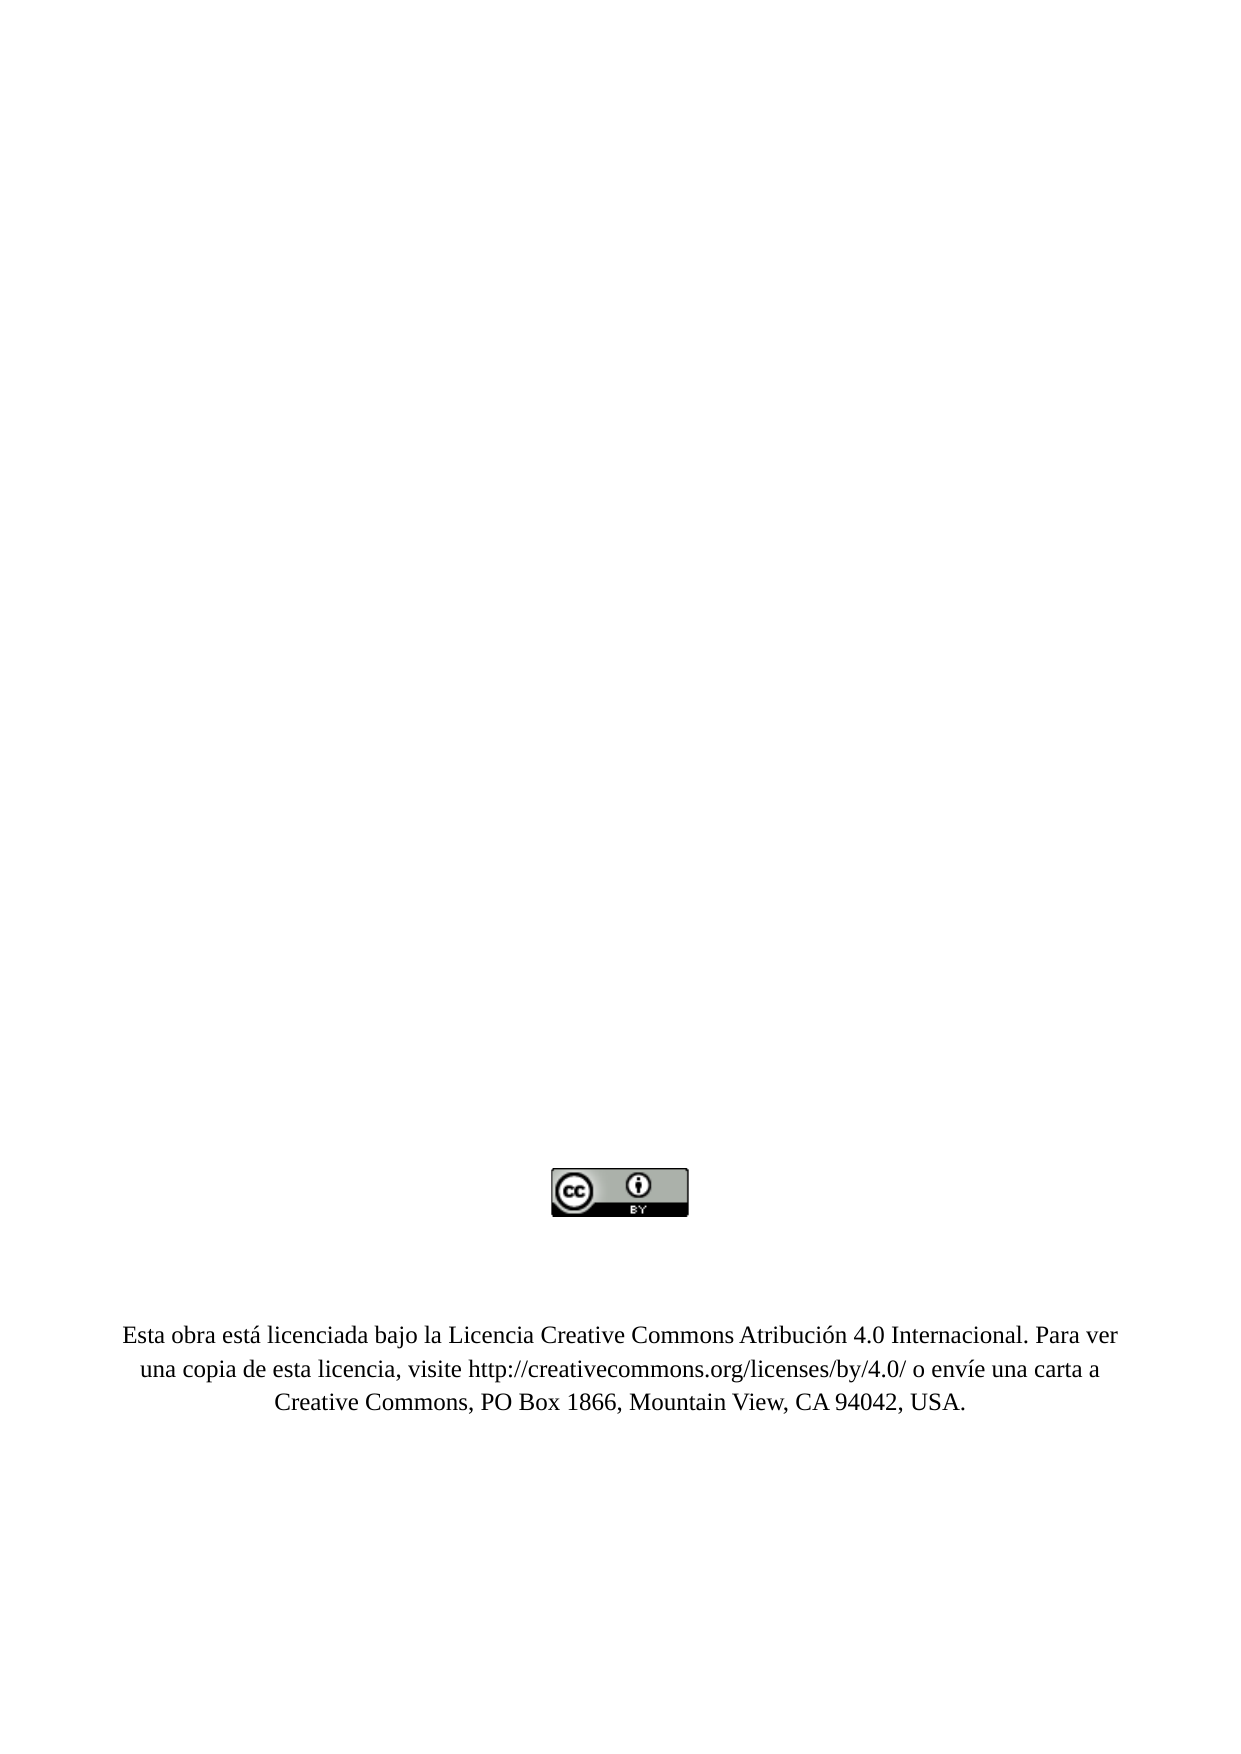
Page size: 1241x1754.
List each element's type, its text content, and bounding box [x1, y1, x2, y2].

text Esta obra está licenciada bajo la Licencia Creative Commons Atribución 4.0 Internacional. Para ver una copia de esta licencia, visite http://creativecommons.org/licenses/by/4.0/ o envíe una carta a Creative Commons, PO Box 1866, Mountain View, CA 94042, USA. [118, 1321, 1122, 1415]
picture [551, 1168, 689, 1217]
